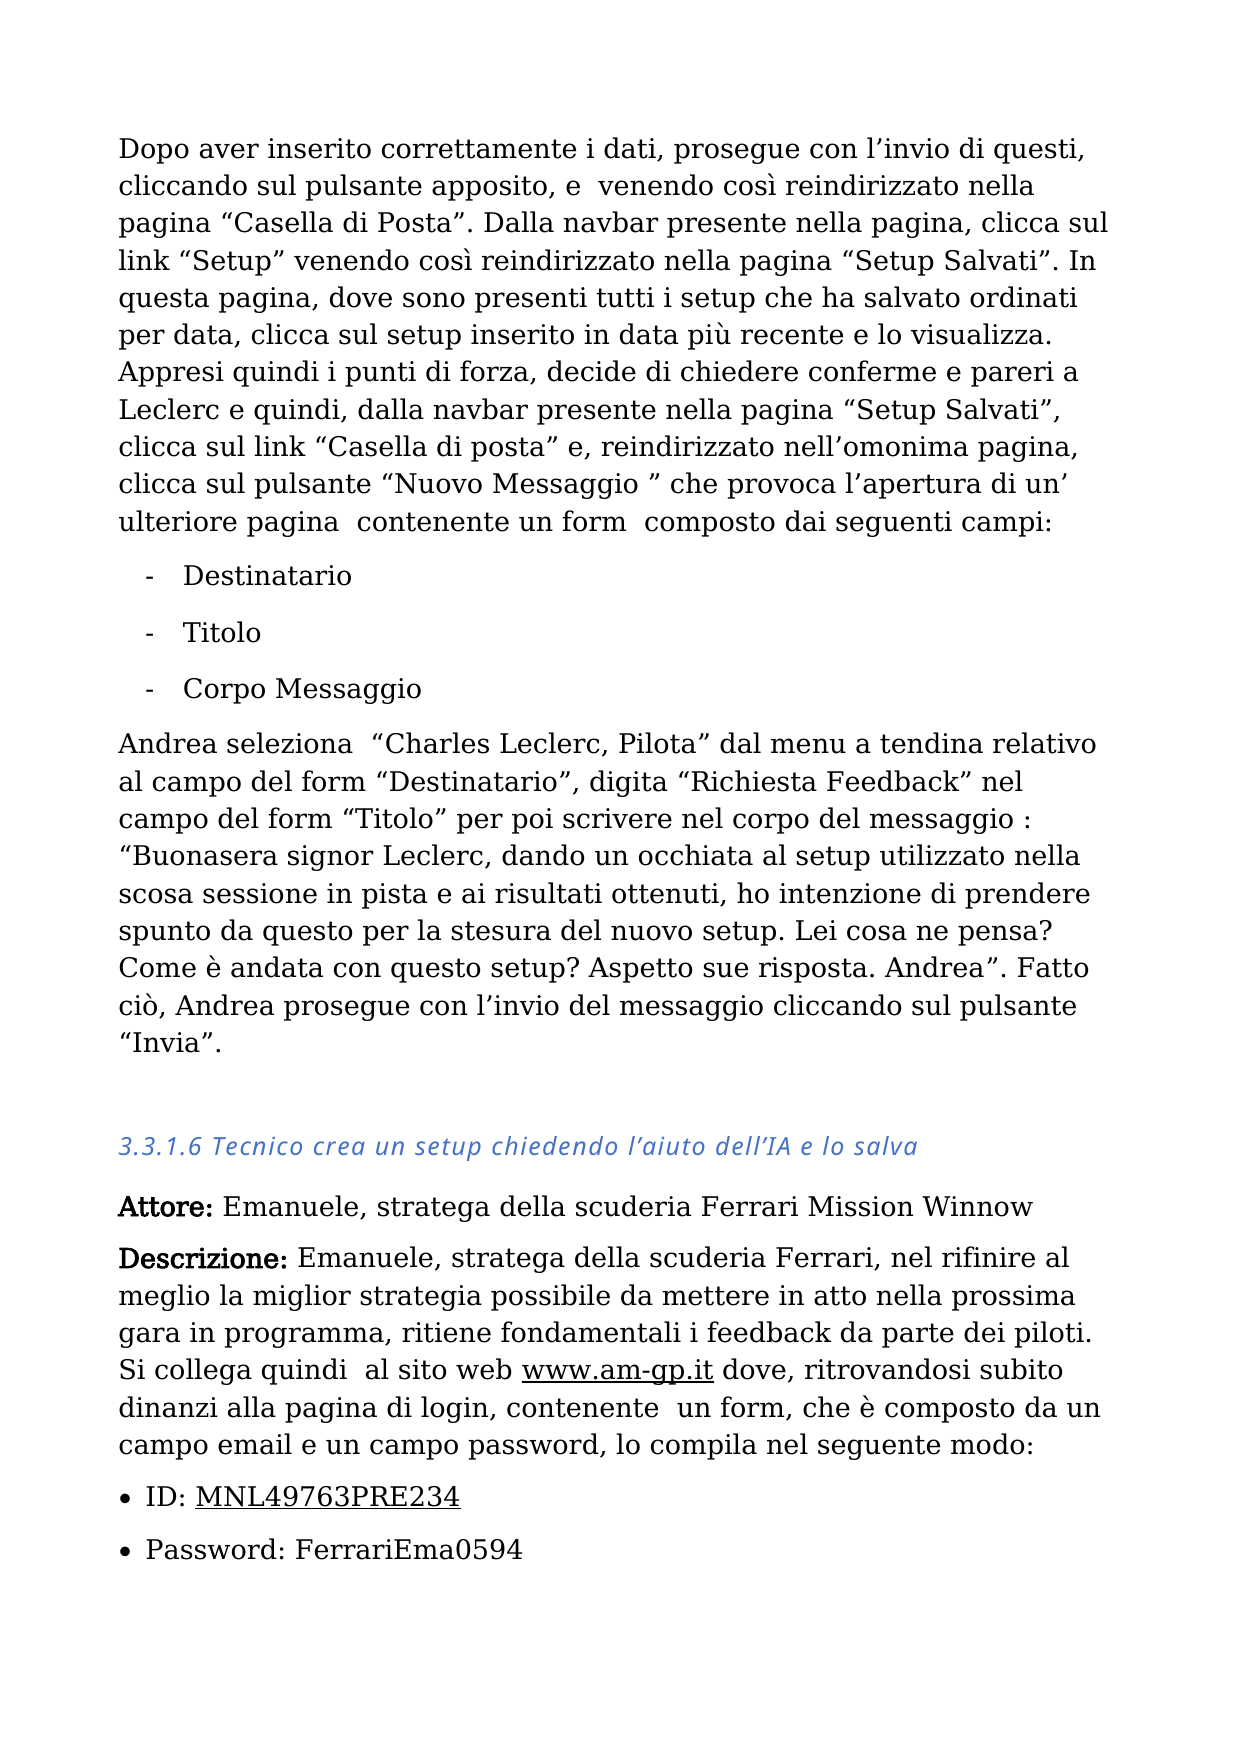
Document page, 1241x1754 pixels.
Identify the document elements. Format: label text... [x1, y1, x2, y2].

subtitle 3.3.1.6 Tecnico crea un setup chiedendo l’aiuto dell’IA e lo salva [118, 1129, 1122, 1163]
list Titolo [145, 613, 1122, 650]
text Dopo aver inserito correttamente i dati, prosegue con l’invio di questi, cliccando sul pulsante apposito, e venendo così reindirizzato nella pagina “Casella di Posta”. Dalla navbar presente nella pagina, clicca sul link “Setup” venendo così reindirizzato nella pagina “Setup Salvati”. In questa pagina, dove sono presenti tutti i setup che ha salvato ordinati per data, clicca sul setup inserito in data più recente e lo visualizza. Appresi quindi i punti di forza, decide di chiedere conferme e pareri a Leclerc e quindi, dalla navbar presente nella pagina “Setup Salvati”, clicca sul link “Casella di posta” e, reindirizzato nell’omonima pagina, clicca sul pulsante “Nuovo Messaggio ” che provoca l’apertura di un’ ulteriore pagina contenente un form composto dai seguenti campi: [118, 131, 1122, 537]
text Andrea seleziona “Charles Leclerc, Pilota” dal menu a tendina relativo al campo del form “Destinatario”, digita “Richiesta Feedback” nel campo del form “Titolo” per poi scrivere nel corpo del messaggio : “Buonasera signor Leclerc, dando un occhiata al setup utilizzato nella scosa sessione in pista e ai risultati ottenuti, ho intenzione di prendere spunto da questo per la stesura del nuovo setup. Lei cosa ne pensa? Come è andata con questo setup? Aspetto sue risposta. Andrea”. Fatto ciò, Andrea prosegue con l’invio del messaggio cliccando sul pulsante “Invia”. [118, 727, 1122, 1058]
list Destinatario [145, 556, 1122, 593]
list ID: MNL49763PRE234 [118, 1479, 1122, 1513]
text Descrizione: Emanuele, stratega della scuderia Ferrari, nel rifinire al meglio la miglior strategia possibile da mettere in atto nella prossima gara in programma, ritiene fondamentali i feedback da parte dei piloti. Si collega quindi al sito web www.am-gp.it dove, ritrovandosi subito dinanzi alla pagina di login, contenente un form, che è composto da un campo email e un campo password, lo compila nel seguente modo: [118, 1241, 1122, 1460]
list Password: FerrariEma0594 [118, 1532, 1122, 1566]
list Corpo Messaggio [145, 670, 1122, 707]
text Attore: Emanuele, stratega della scuderia Ferrari Mission Winnow [118, 1189, 1122, 1222]
